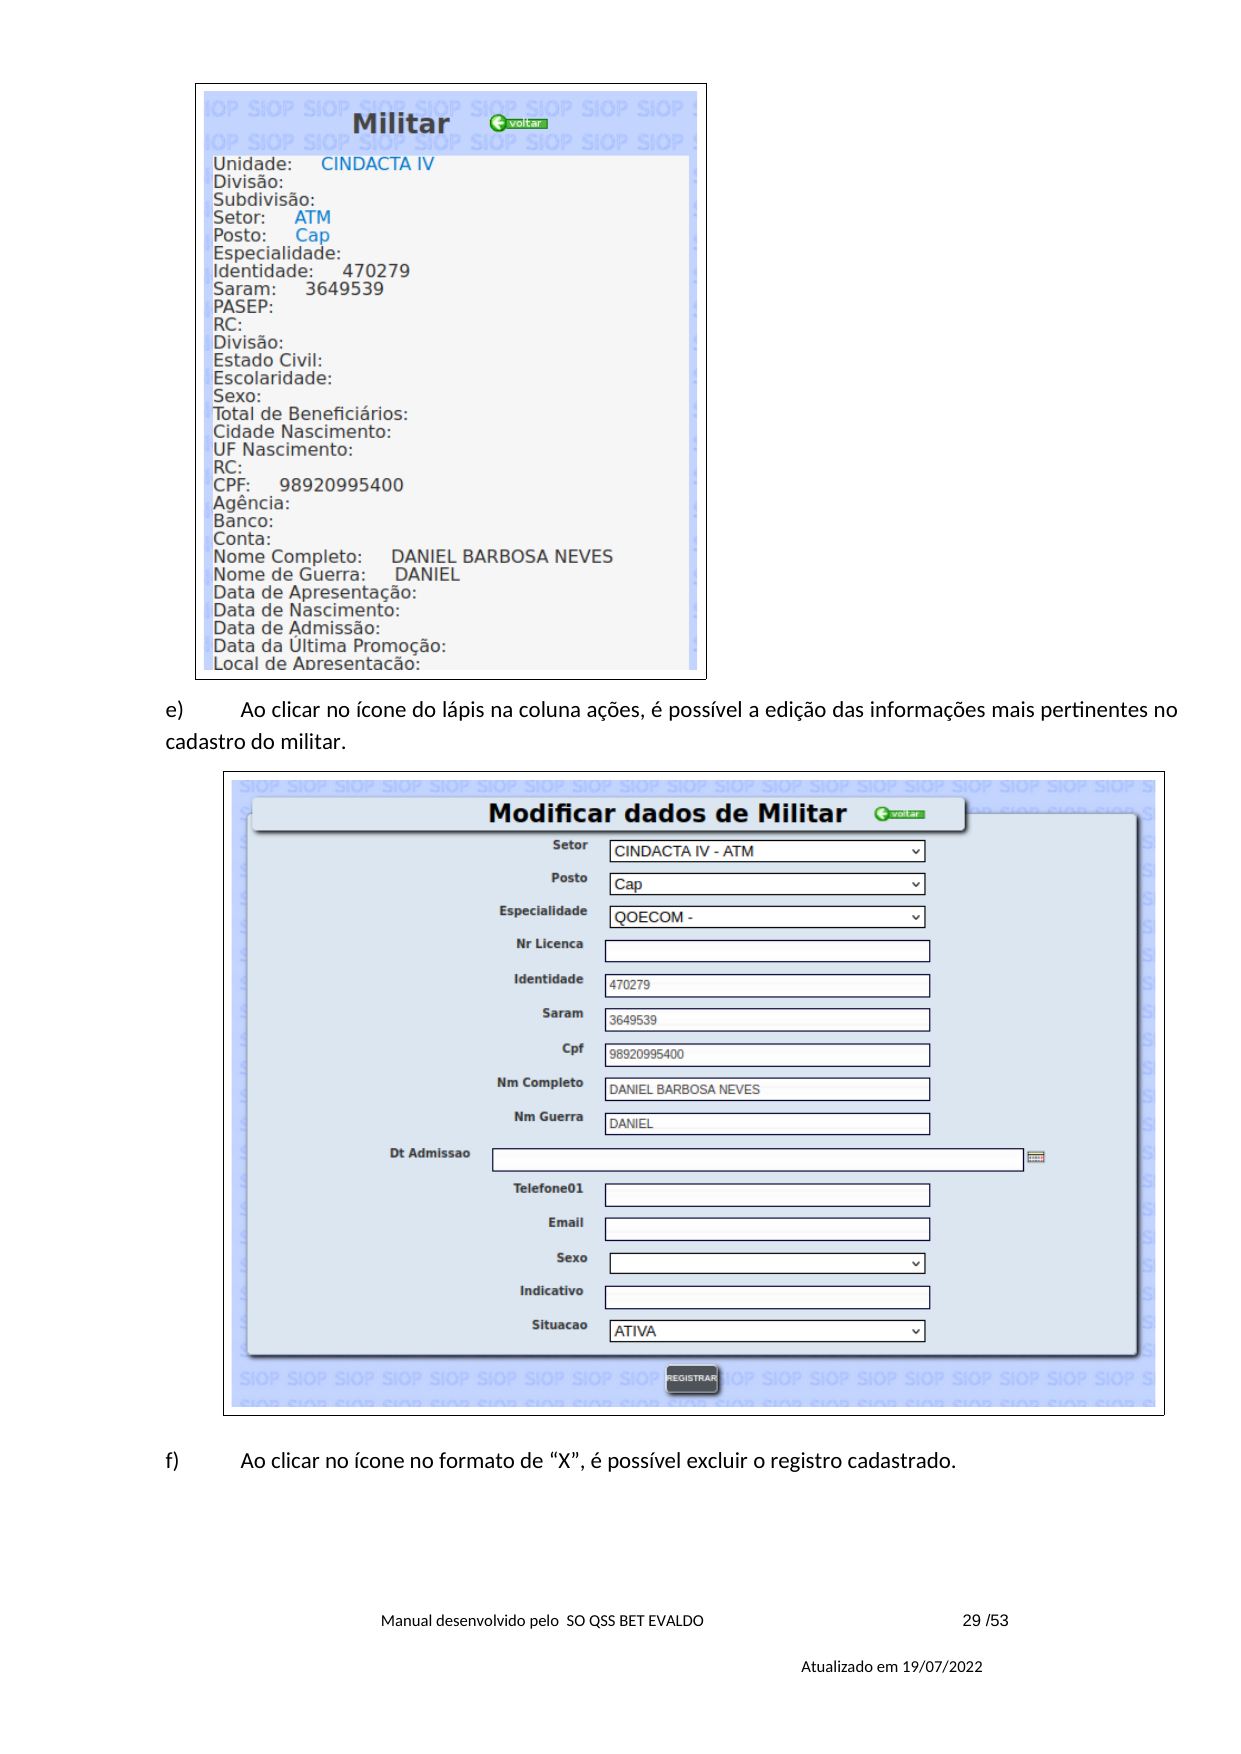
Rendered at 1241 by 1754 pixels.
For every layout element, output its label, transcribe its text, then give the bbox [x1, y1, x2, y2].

picture [203, 91, 698, 670]
list Ao clicar no ícone do lápis na coluna ações, é possível a edição das informações mais pertinentes no cadastro do militar. [165, 695, 1181, 755]
list Ao clicar no ícone no formato de “X”, é possível excluir o registro cadastrado. [165, 1446, 1181, 1474]
picture [231, 780, 1156, 1407]
